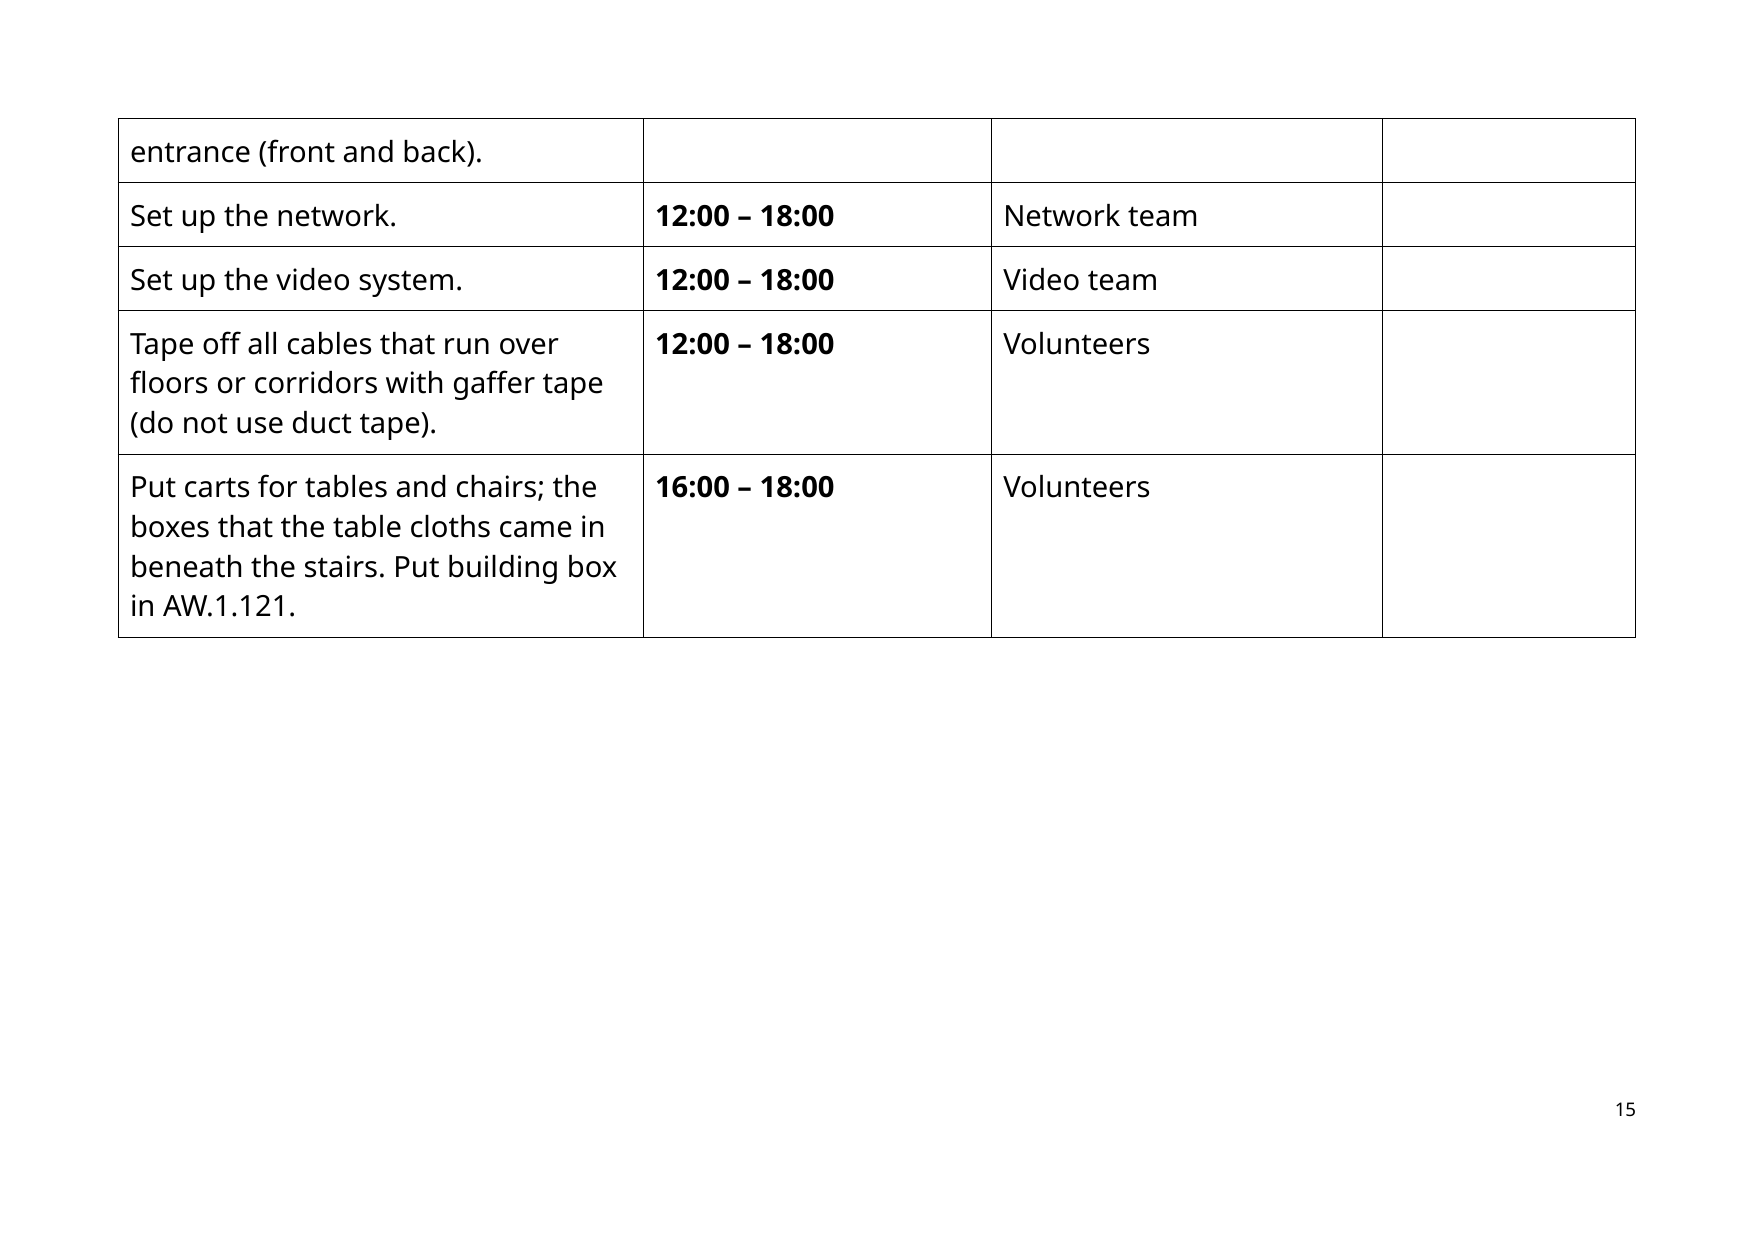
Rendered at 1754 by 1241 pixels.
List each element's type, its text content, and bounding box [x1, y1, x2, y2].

table_cell 12:00 – 18:00 [644, 247, 991, 310]
table_cell [1383, 247, 1635, 310]
table_cell [1383, 119, 1635, 182]
table_cell [1383, 311, 1635, 454]
table_cell [644, 119, 991, 182]
table_cell 16:00 – 18:00 [644, 455, 991, 637]
table_cell entrance (front and back). [119, 119, 643, 182]
table_cell [992, 119, 1382, 182]
table_cell [1383, 455, 1635, 637]
table_cell Volunteers [992, 455, 1382, 637]
table_cell Put carts for tables and chairs; the boxes that the table cloths came in beneath the stairs. Put building box in AW.1.121. [119, 455, 643, 637]
table_cell Tape off all cables that run over floors or corridors with gaffer tape (do not use duct tape). [119, 311, 643, 454]
table_cell 12:00 – 18:00 [644, 183, 991, 246]
table_cell Video team [992, 247, 1382, 310]
table_cell 12:00 – 18:00 [644, 311, 991, 454]
table_cell Volunteers [992, 311, 1382, 454]
table_cell Set up the video system. [119, 247, 643, 310]
table_cell [1383, 183, 1635, 246]
table_cell Set up the network. [119, 183, 643, 246]
table_cell Network team [992, 183, 1382, 246]
